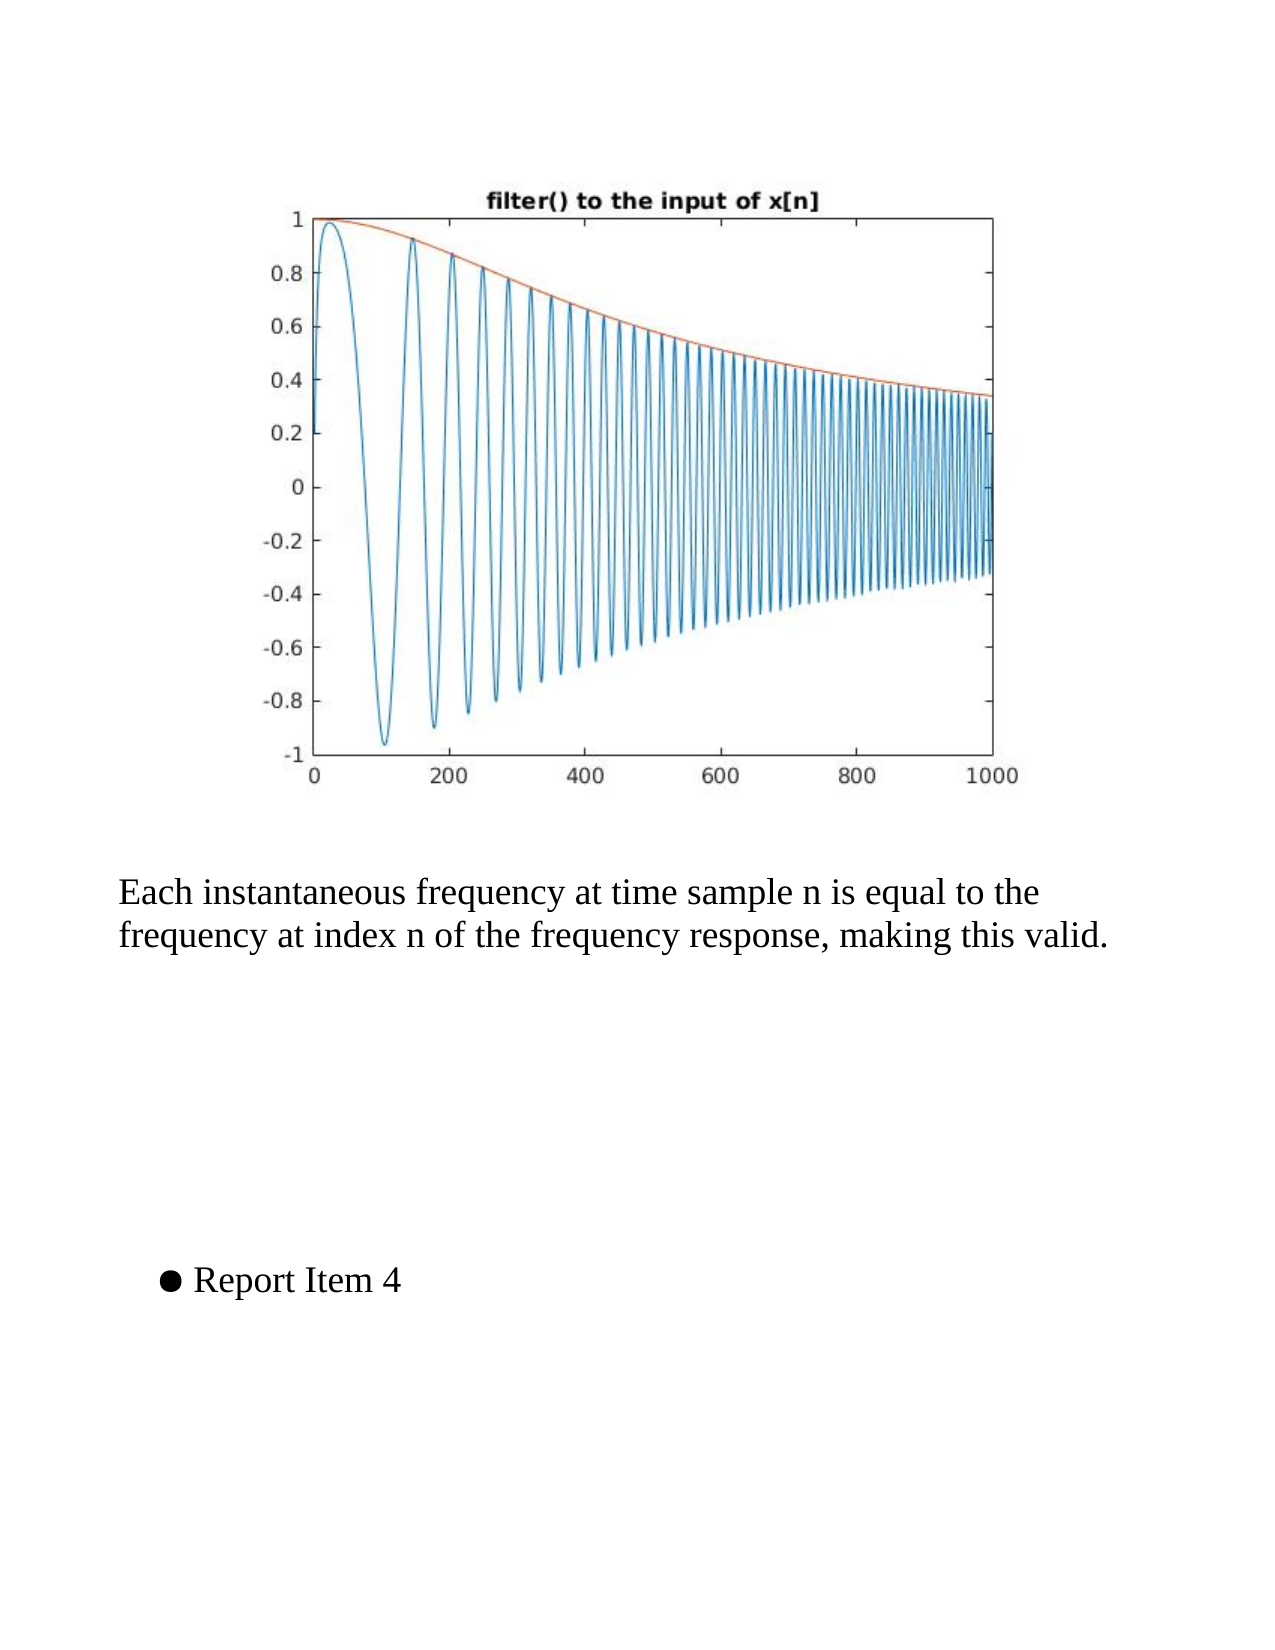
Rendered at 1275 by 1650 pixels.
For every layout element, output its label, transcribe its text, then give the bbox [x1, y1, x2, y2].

picture [200, 170, 1075, 827]
text Each instantaneous frequency at time sample n is equal to the frequency at index n of the frequency response, making this valid. [118, 869, 1157, 956]
list Report Item 4 [156, 1257, 1157, 1301]
